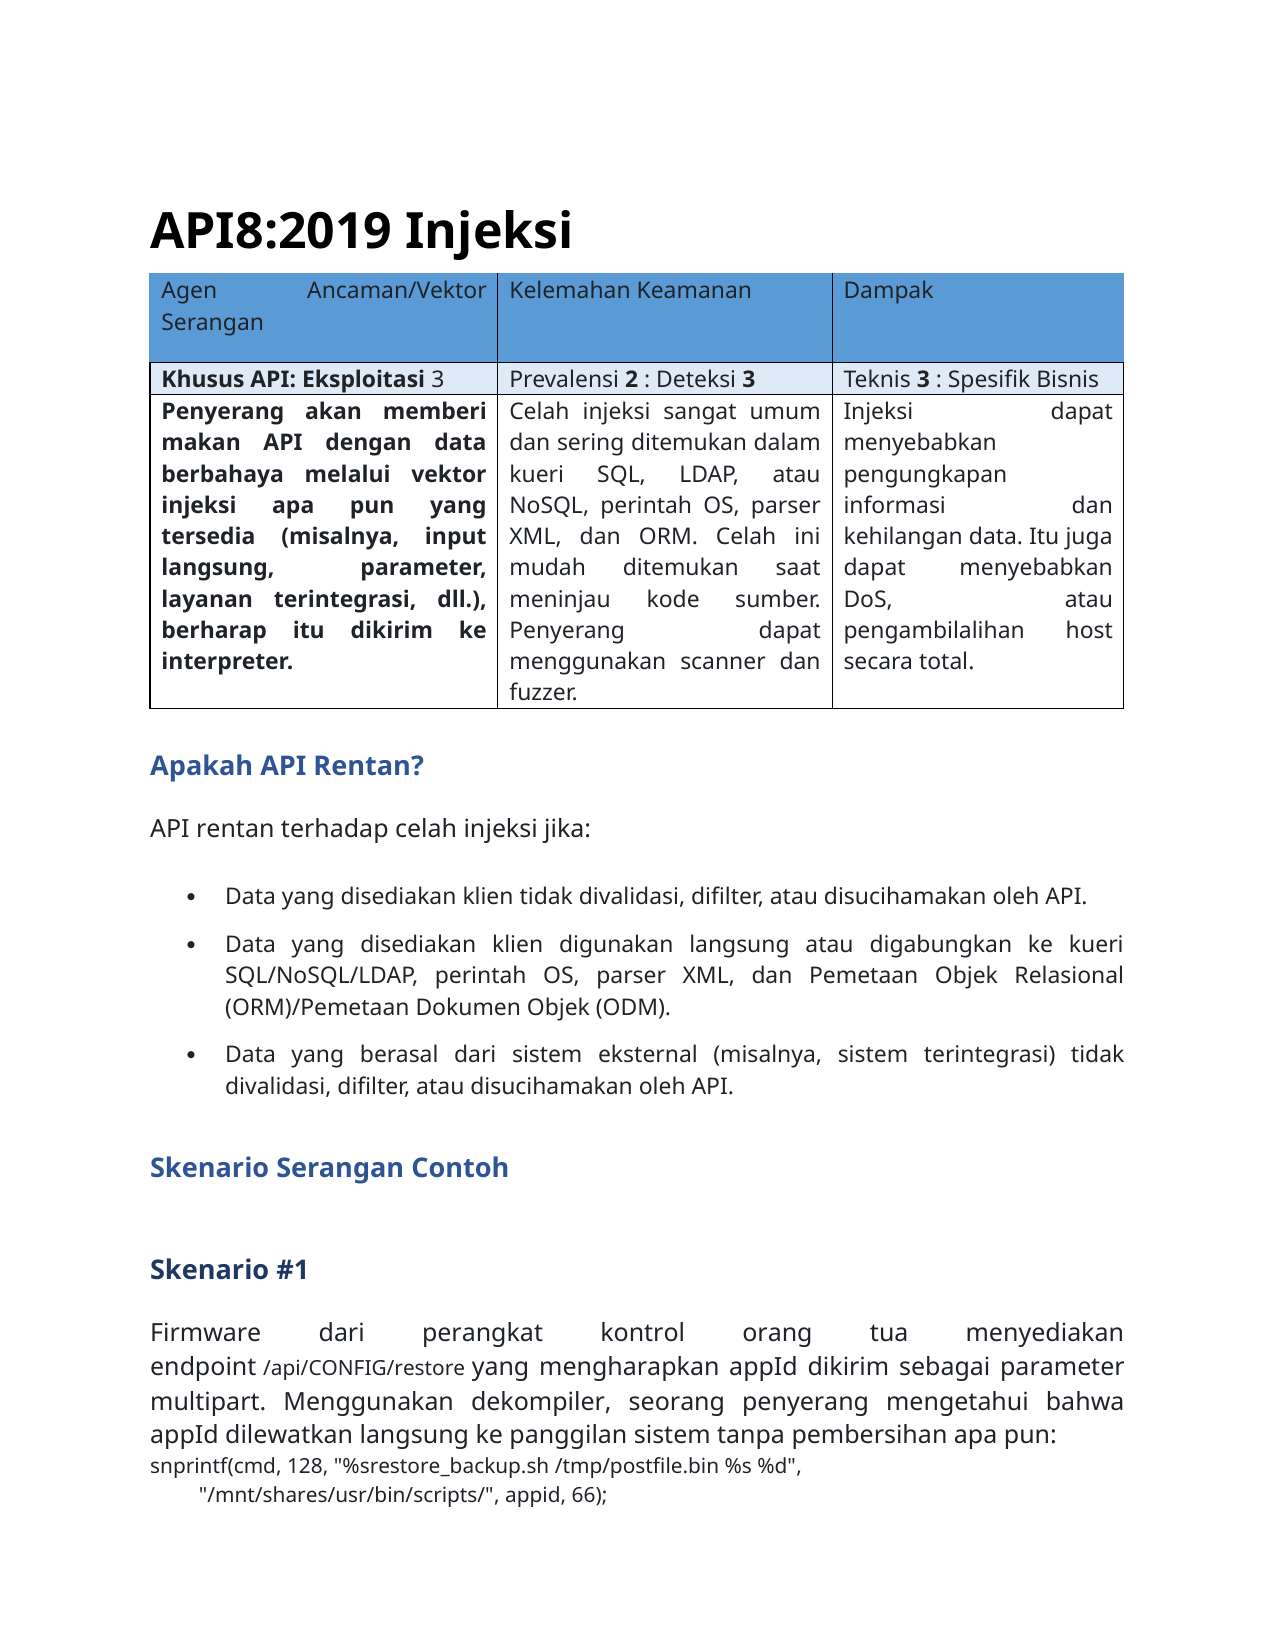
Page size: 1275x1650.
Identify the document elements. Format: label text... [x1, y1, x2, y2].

table_cell Prevalensi 2 : Deteksi 3 [498, 363, 832, 394]
list Data yang berasal dari sistem eksternal (misalnya, sistem terintegrasi) tidak divalidasi, difilter, atau disucihamakan oleh API. [187, 1038, 1125, 1101]
subtitle Apakah API Rentan? [150, 746, 1125, 783]
text snprintf(cmd, 128, "%srestore_backup.sh /tmp/postfile.bin %s %d", [150, 1451, 1125, 1480]
list Data yang disediakan klien digunakan langsung atau digabungkan ke kueri SQL/NoSQL/LDAP, perintah OS, parser XML, dan Pemetaan Objek Relasional (ORM)/Pemetaan Dokumen Objek (ODM). [187, 928, 1125, 1022]
table_cell Penyerang akan memberi makan API dengan data berbahaya melalui vektor injeksi apa pun yang tersedia (misalnya, input langsung, parameter, layanan terintegrasi, dll.), berharap itu dikirim ke interpreter. [151, 395, 497, 708]
table_cell Injeksi dapat menyebabkan pengungkapan informasi dan kehilangan data. Itu juga dapat menyebabkan DoS, atau pengambilalihan host secara total. [833, 395, 1123, 708]
table_cell Teknis 3 : Spesifik Bisnis [833, 363, 1123, 394]
table_header Kelemahan Keamanan [498, 274, 832, 362]
table_cell Celah injeksi sangat umum dan sering ditemukan dalam kueri SQL, LDAP, atau NoSQL, perintah OS, parser XML, dan ORM. Celah ini mudah ditemukan saat meninjau kode sumber. Penyerang dapat menggunakan scanner dan fuzzer. [498, 395, 832, 708]
text API rentan terhadap celah injeksi jika: [150, 811, 1125, 844]
text "/mnt/shares/usr/bin/scripts/", appid, 66); [150, 1480, 1125, 1508]
subtitle Skenario Serangan Contoh [150, 1149, 1125, 1186]
subtitle Skenario #1 [150, 1251, 1125, 1287]
text Firmware dari perangkat kontrol orang tua menyediakan endpoint /api/CONFIG/restore yang mengharapkan appId dikirim sebagai parameter multipart. Menggunakan dekompiler, seorang penyerang mengetahui bahwa appId dilewatkan langsung ke panggilan sistem tanpa pembersihan apa pun: [150, 1315, 1125, 1451]
subtitle API8:2019 Injeksi [150, 195, 1125, 263]
table_cell Khusus API: Eksploitasi 3 [151, 363, 497, 394]
table_header Dampak [833, 274, 1123, 362]
list Data yang disediakan klien tidak divalidasi, difilter, atau disucihamakan oleh API. [187, 880, 1125, 911]
table_header Agen Ancaman/Vektor Serangan [151, 274, 497, 362]
